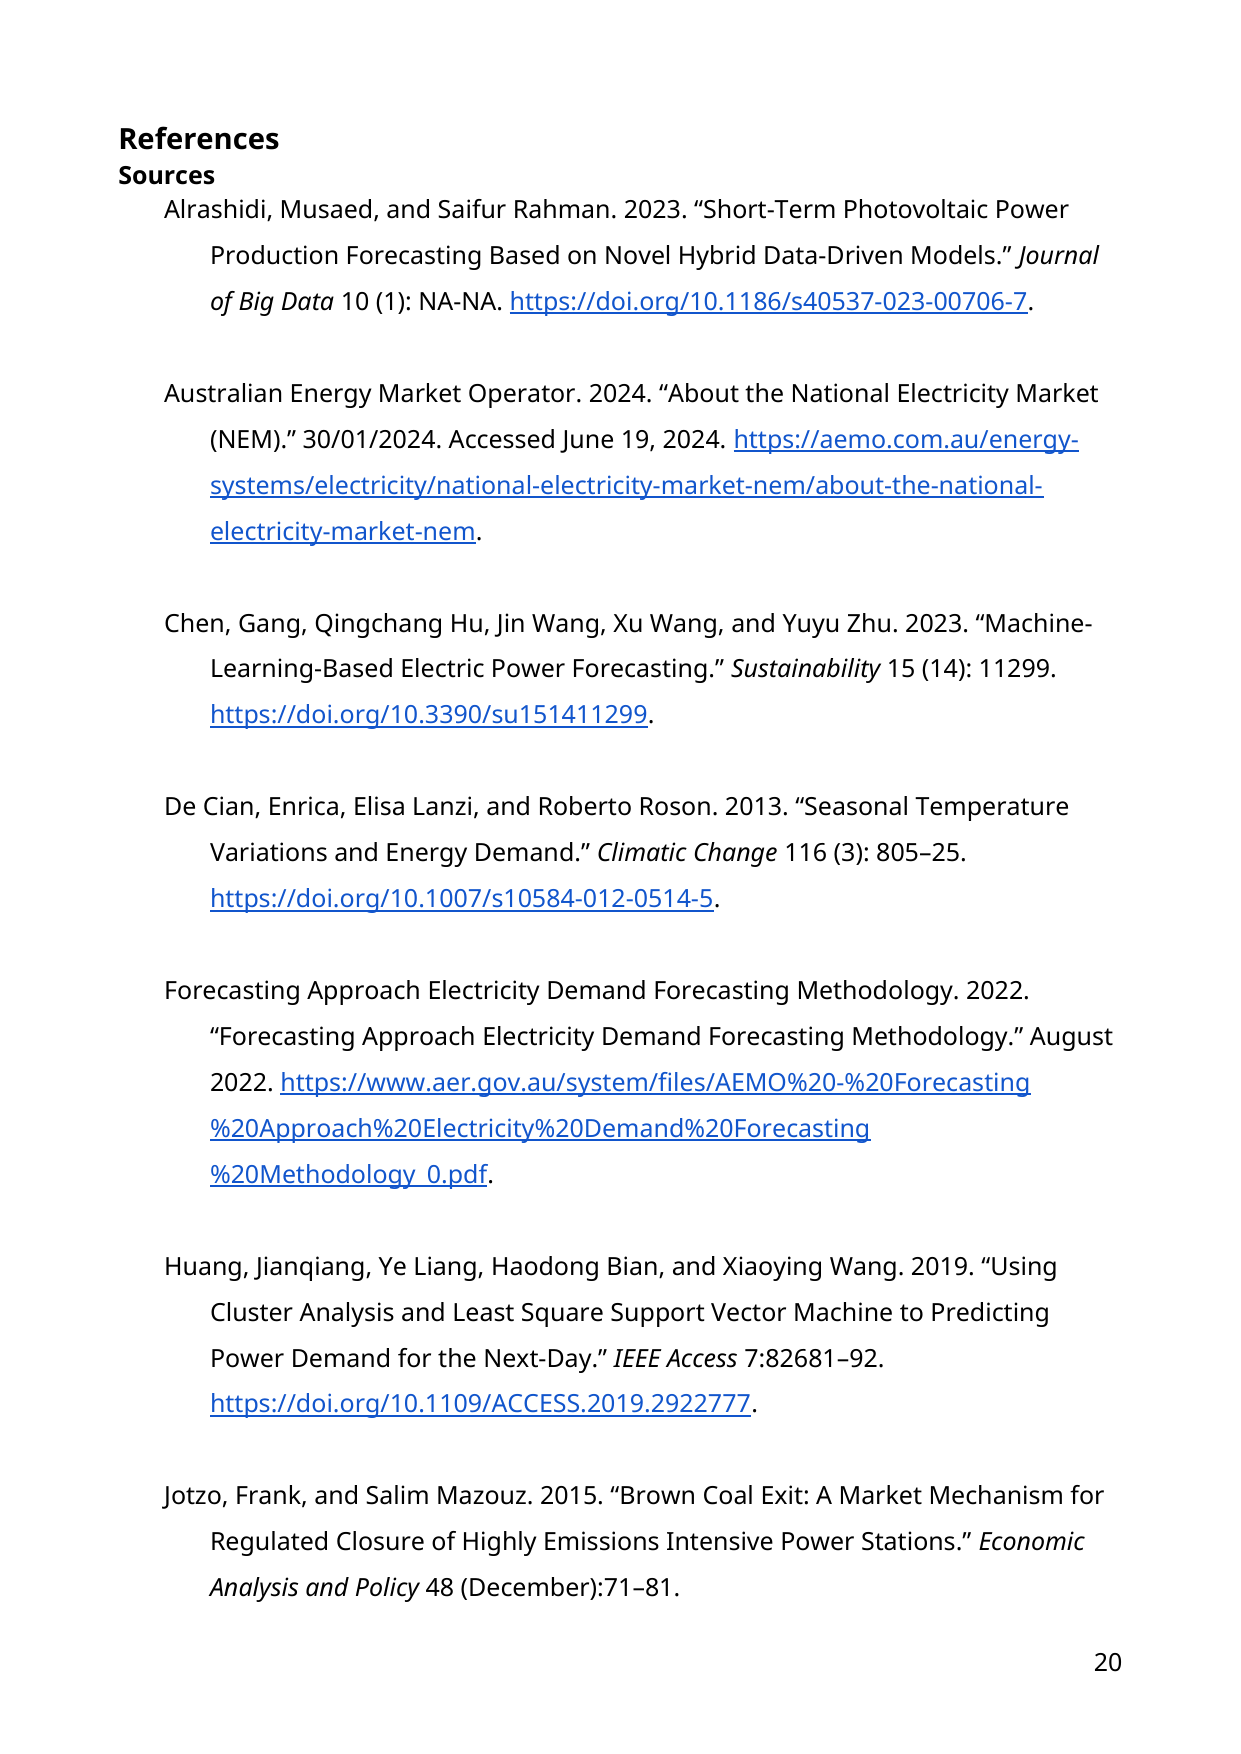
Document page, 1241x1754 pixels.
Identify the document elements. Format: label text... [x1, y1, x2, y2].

text Forecasting Approach Electricity Demand Forecasting Methodology. 2022. “Forecasting Approach Electricity Demand Forecasting Methodology.” August 2022. https://www.aer.gov.au/system/files/AEMO%20-%20Forecasting%20Approach%20Electricity%20Demand%20Forecasting%20Methodology_0.pdf. [164, 973, 1122, 1191]
text Huang, Jianqiang, Ye Liang, Haodong Bian, and Xiaoying Wang. 2019. “Using Cluster Analysis and Least Square Support Vector Machine to Predicting Power Demand for the Next-Day.” IEEE Access 7:82681–92. https://doi.org/10.1109/ACCESS.2019.2922777. [164, 1248, 1122, 1420]
subtitle Sources [118, 158, 1122, 192]
text Australian Energy Market Operator. 2024. “About the National Electricity Market (NEM).” 30/01/2024. Accessed June 19, 2024. https://aemo.com.au/energy-systems/electricity/national-electricity-market-nem/about-the-national-electricity-market-nem. [164, 376, 1122, 547]
subtitle References [118, 118, 1122, 158]
text Jotzo, Frank, and Salim Mazouz. 2015. “Brown Coal Exit: A Market Mechanism for Regulated Closure of Highly Emissions Intensive Power Stations.” Economic Analysis and Policy 48 (December):71–81. [164, 1478, 1122, 1604]
text Chen, Gang, Qingchang Hu, Jin Wang, Xu Wang, and Yuyu Zhu. 2023. “Machine-Learning-Based Electric Power Forecasting.” Sustainability 15 (14): 11299. https://doi.org/10.3390/su151411299. [164, 605, 1122, 731]
text De Cian, Enrica, Elisa Lanzi, and Roberto Roson. 2013. “Seasonal Temperature Variations and Energy Demand.” Climatic Change 116 (3): 805–25. https://doi.org/10.1007/s10584-012-0514-5. [164, 789, 1122, 915]
text Alrashidi, Musaed, and Saifur Rahman. 2023. “Short-Term Photovoltaic Power Production Forecasting Based on Novel Hybrid Data-Driven Models.” Journal of Big Data 10 (1): NA-NA. https://doi.org/10.1186/s40537-023-00706-7. [164, 192, 1122, 318]
